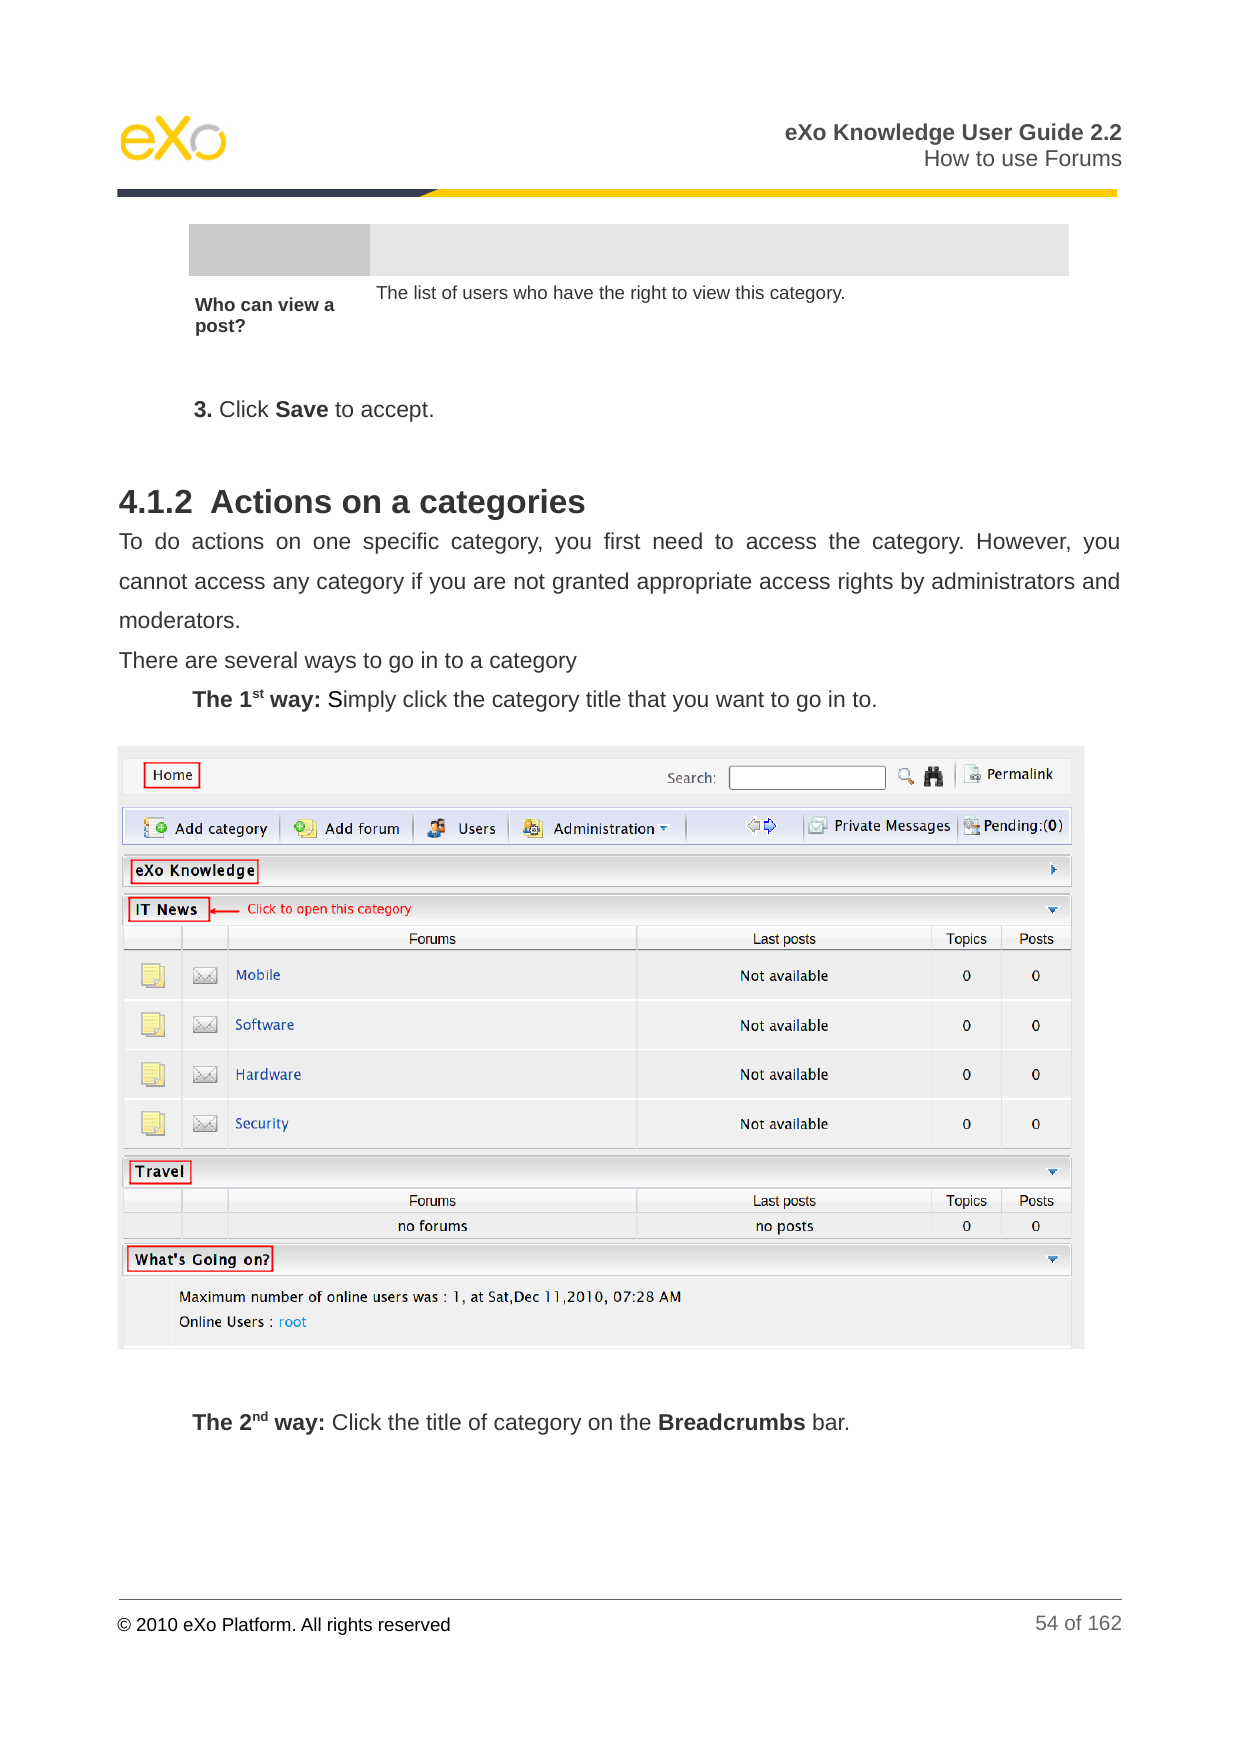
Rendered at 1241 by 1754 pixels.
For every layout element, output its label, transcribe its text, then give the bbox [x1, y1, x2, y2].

table_cell Who can view a post? [189, 276, 370, 350]
list 3. Click Save to accept. [156, 396, 1122, 422]
table_cell [189, 224, 370, 276]
picture [117, 189, 1118, 197]
text The 1st way: Simply click the category title that you want to go in to. [118, 686, 1122, 713]
picture [117, 746, 1085, 1349]
table_cell The list of users who have the right to view this category. [370, 276, 1069, 350]
text The 2nd way: Click the title of category on the Breadcrumbs bar. [118, 1409, 1122, 1435]
subtitle Actions on a categories [118, 482, 1122, 521]
text There are several ways to go in to a category [118, 647, 1122, 673]
picture [120, 115, 227, 161]
table_cell [370, 224, 1069, 276]
text To do actions on one specific category, you first need to access the category. However, you cannot access any category if you are not granted appropriate access rights by administrators and moderators. [118, 528, 1122, 634]
